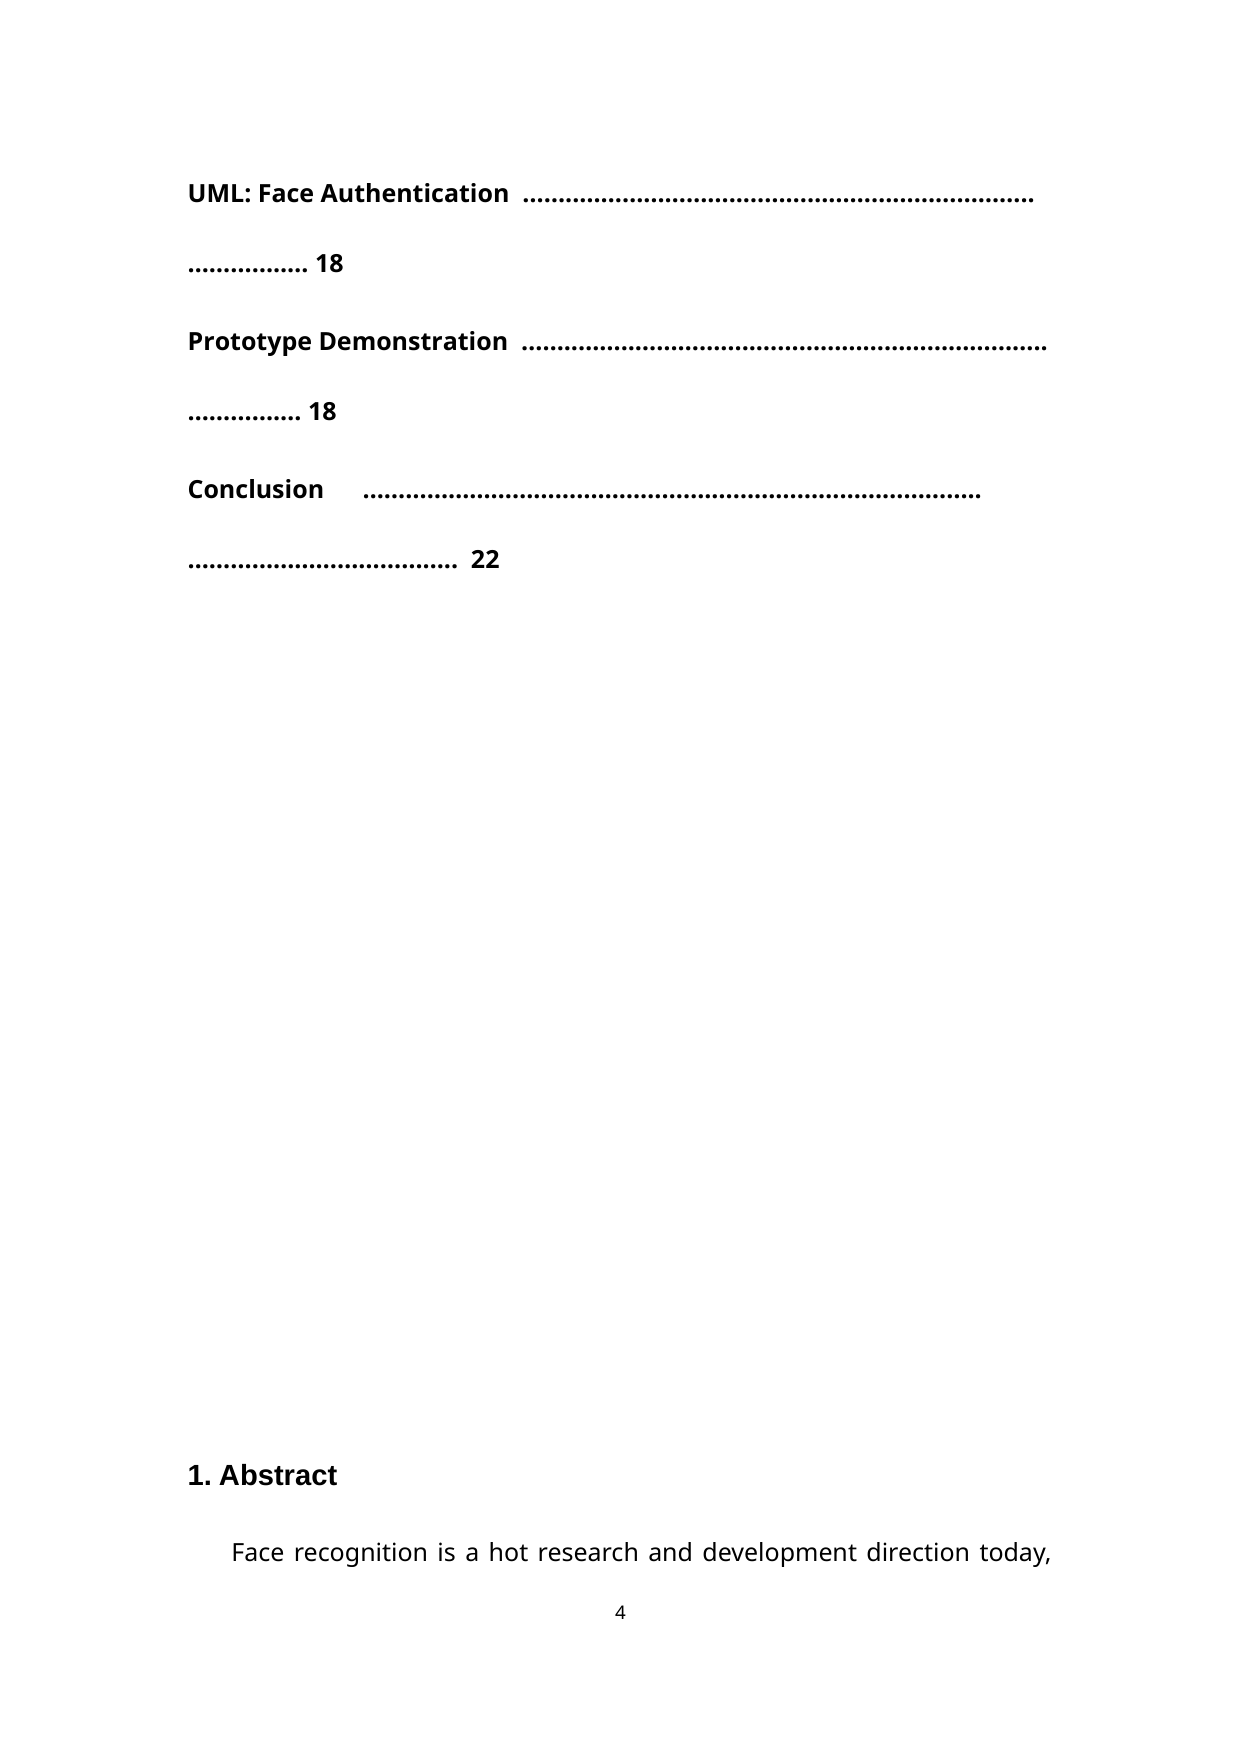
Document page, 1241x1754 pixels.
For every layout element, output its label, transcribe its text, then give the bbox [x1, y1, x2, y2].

text Conclusion ………………………………………….………………………………..……………………………….. 22 [187, 456, 1053, 591]
text Prototype Demonstration ……..……..……………..…………………………………..………….… 18 [187, 308, 1053, 443]
text UML: Face Authentication ……..…………………..…………………………………..…………..… 18 [187, 160, 1053, 295]
subtitle 1. Abstract [187, 1442, 1053, 1507]
text Face recognition is a hot research and development direction today, [187, 1519, 1053, 1584]
